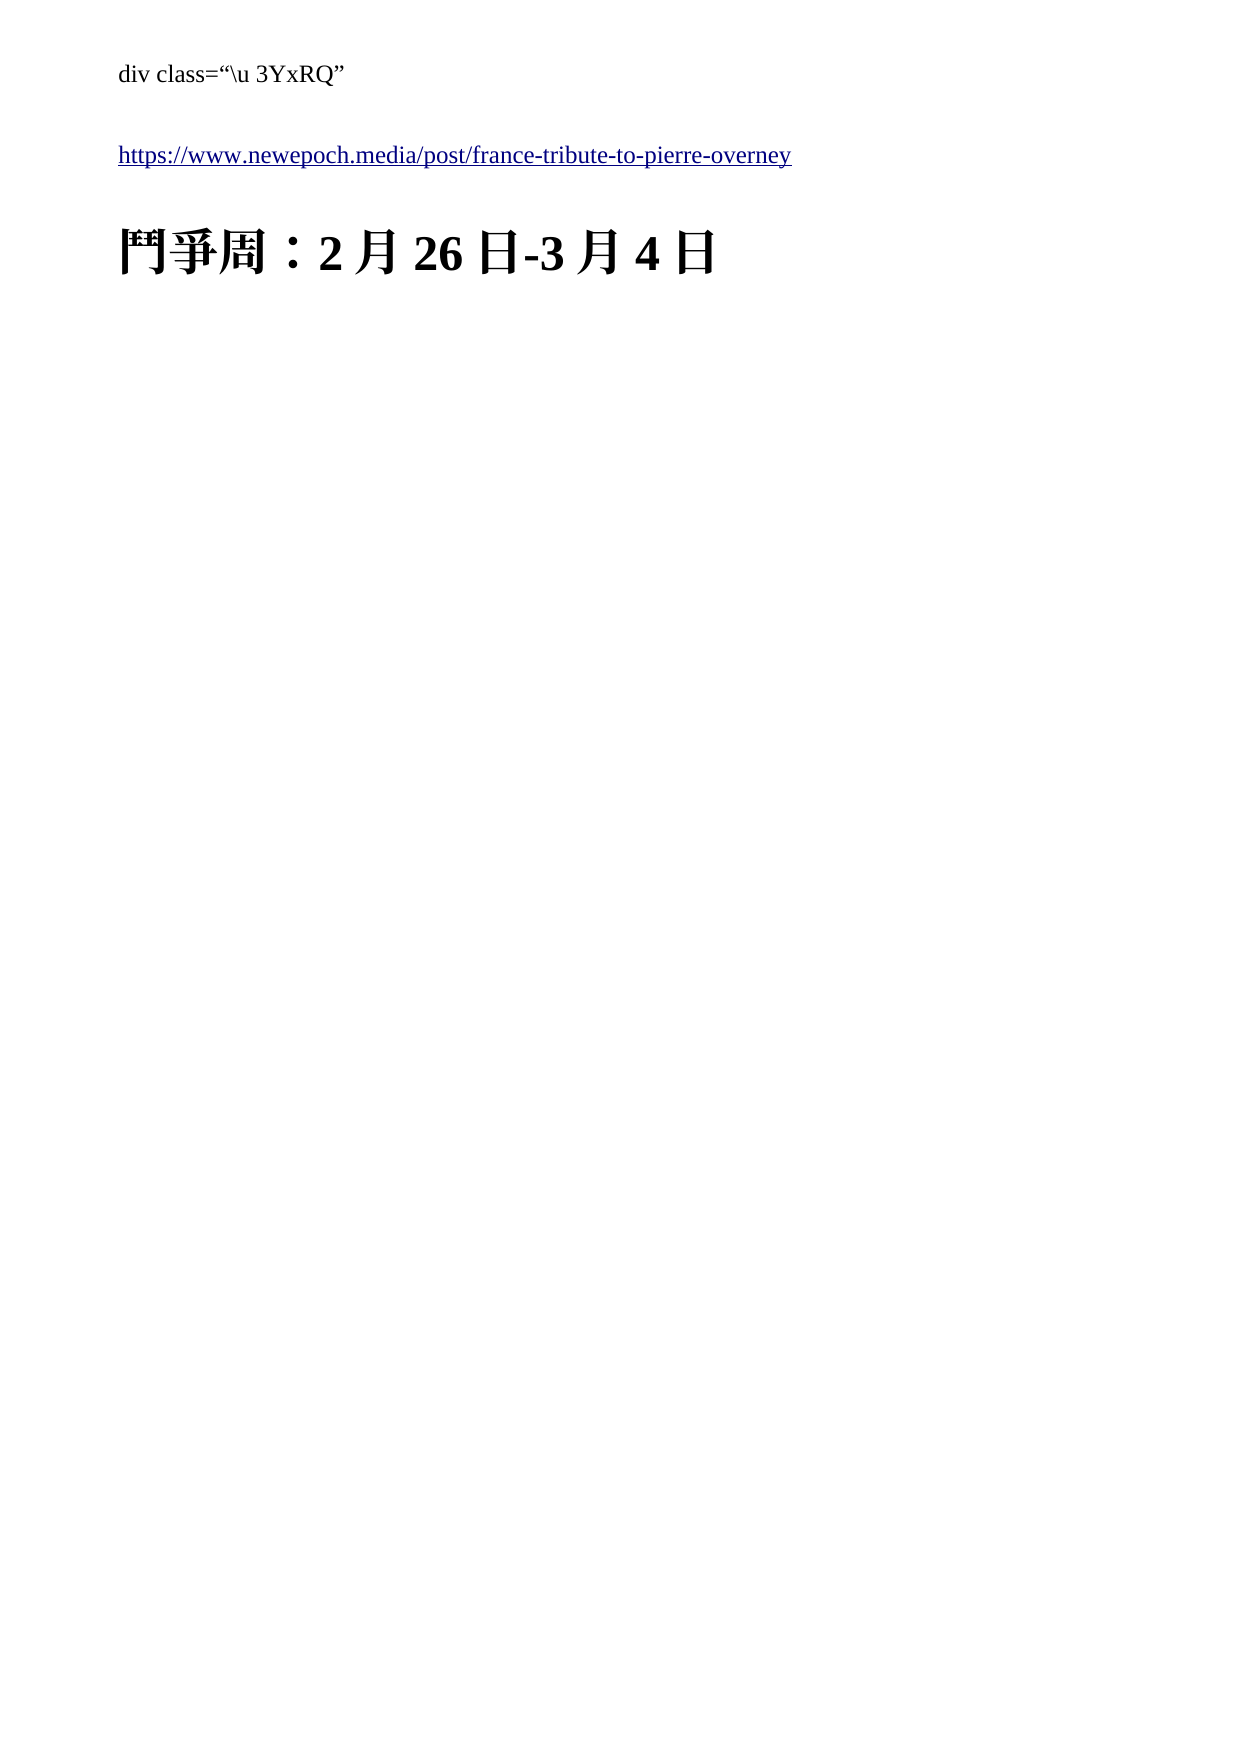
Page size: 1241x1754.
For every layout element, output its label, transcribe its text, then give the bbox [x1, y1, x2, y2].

text div class=“\u 3YxRQ” [118, 59, 1181, 88]
subtitle 鬥爭周：2月26日-3月4日 [118, 212, 1181, 284]
text https://www.newepoch.media/post/france-tribute-to-pierre-overney [118, 107, 1181, 168]
